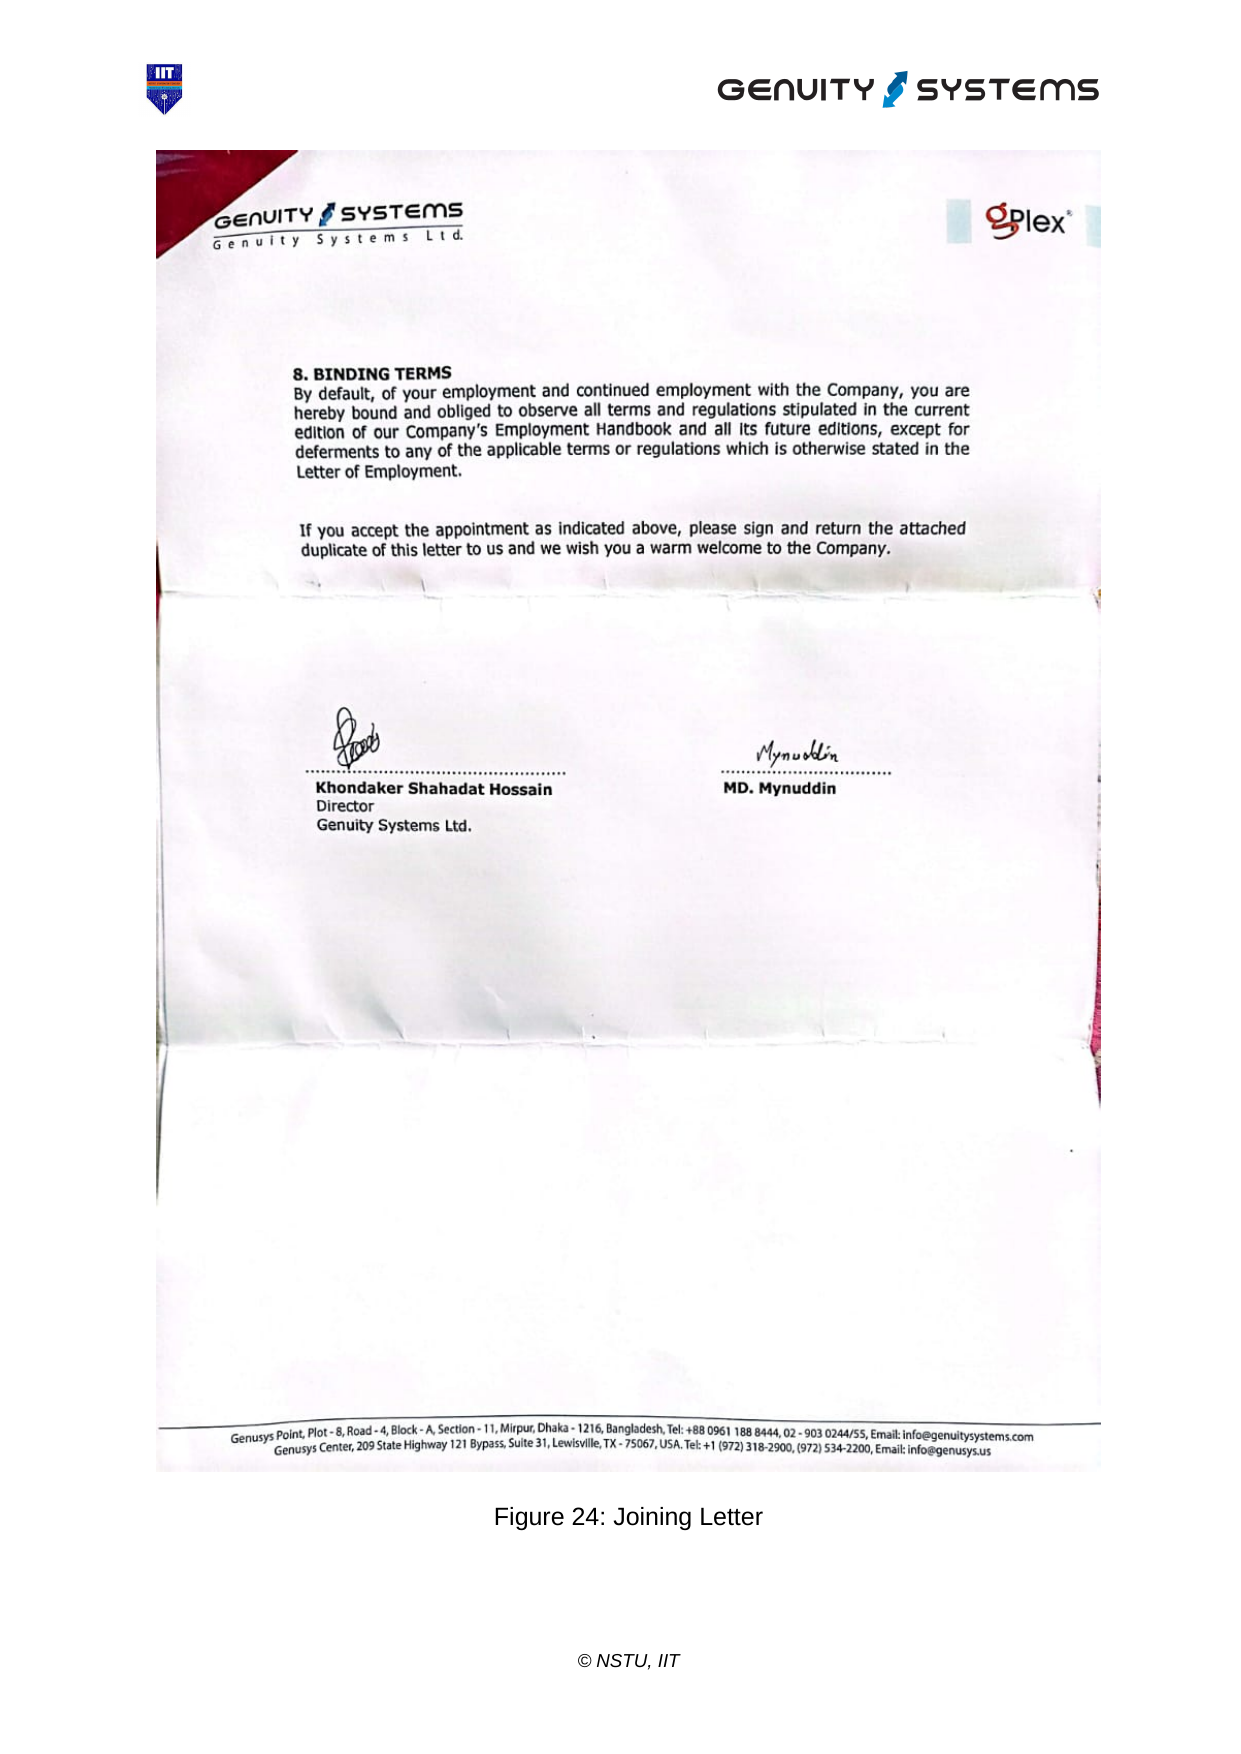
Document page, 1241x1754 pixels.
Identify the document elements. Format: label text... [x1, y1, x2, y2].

picture [137, 62, 192, 117]
text Figure 24: Joining Letter [103, 1502, 1153, 1531]
picture [156, 150, 1101, 1472]
picture [714, 70, 1101, 108]
